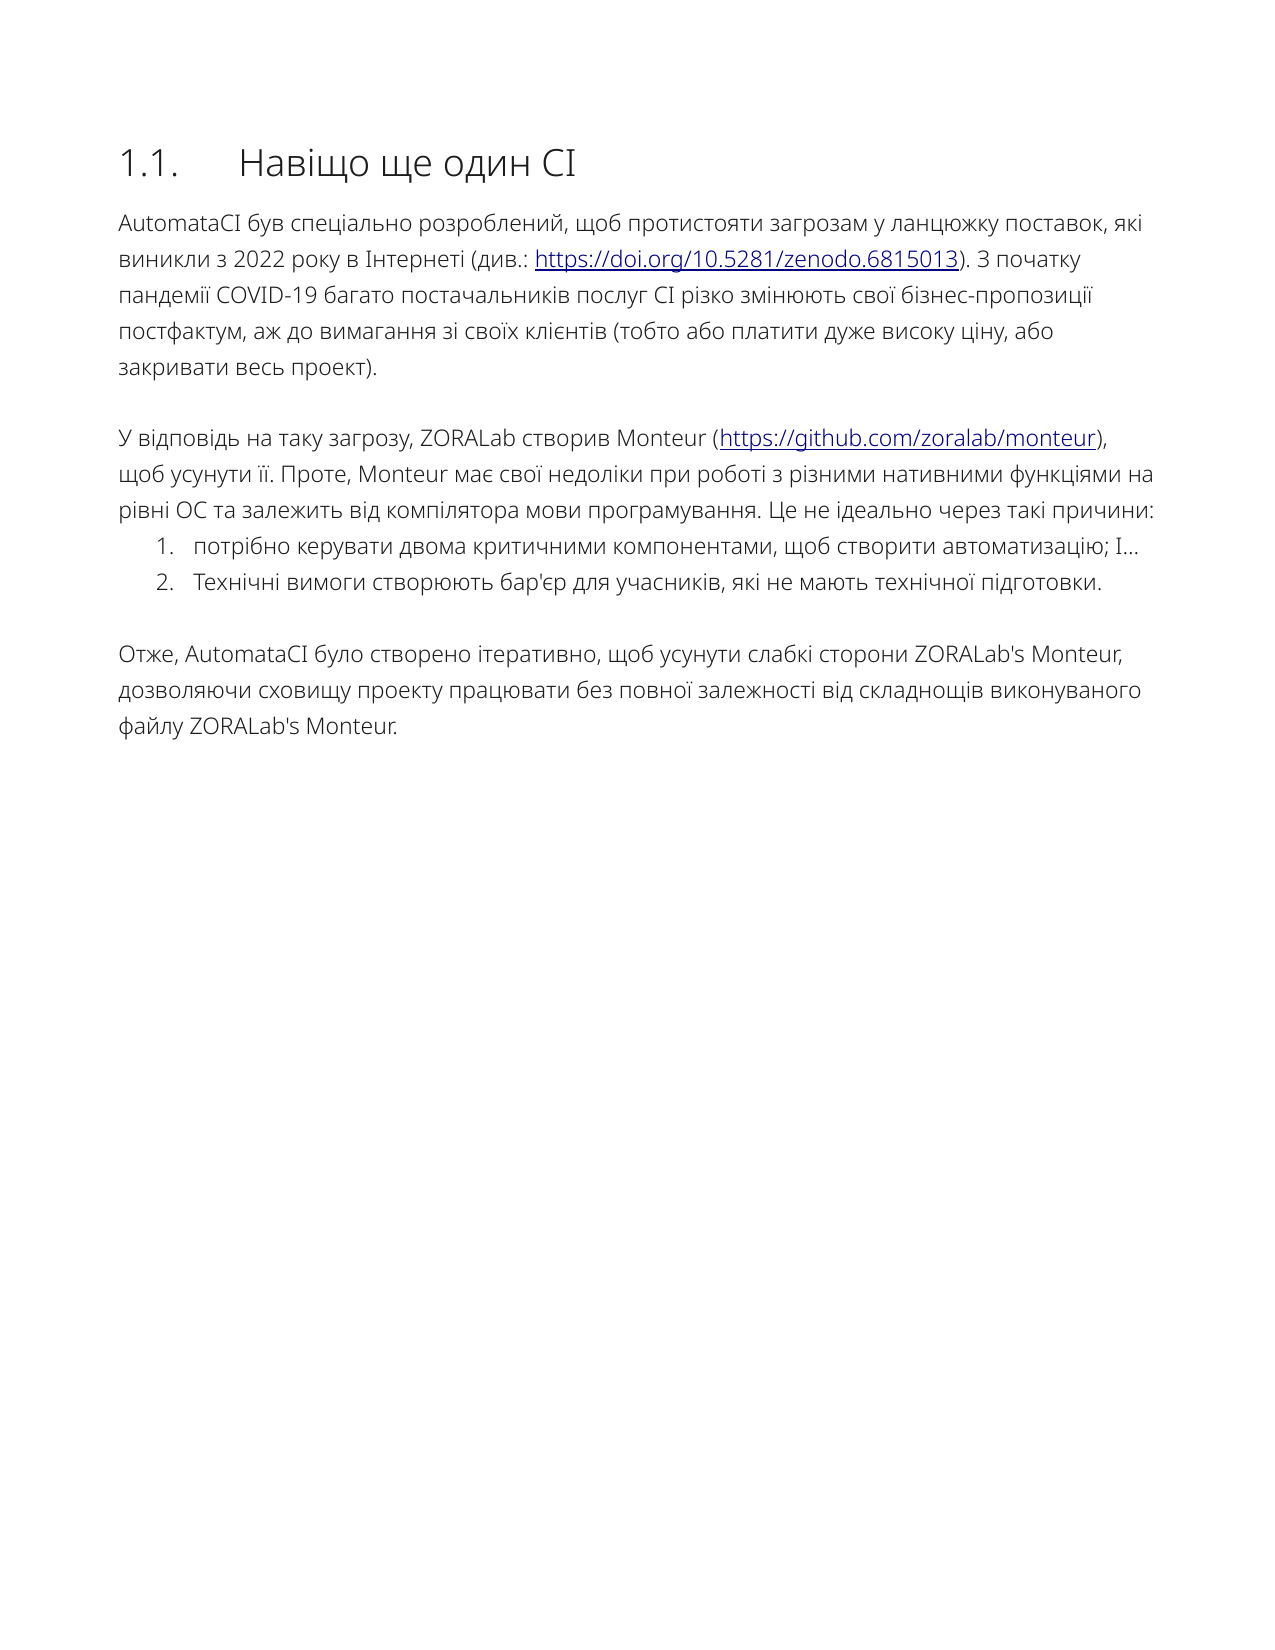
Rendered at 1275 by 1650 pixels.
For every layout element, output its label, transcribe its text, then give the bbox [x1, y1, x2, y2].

text Отже, AutomataCI було створено ітеративно, щоб усунути слабкі сторони ZORALab's Monteur, дозволяючи сховищу проекту працювати без повної залежності від складнощів виконуваного файлу ZORALab's Monteur. [118, 638, 1157, 741]
text У відповідь на таку загрозу, ZORALab створив Monteur (https://github.com/zoralab/monteur), щоб усунути її. Проте, Monteur має свої недоліки при роботі з різними нативними функціями на рівні ОС та залежить від компілятора мови програмування. Це не ідеально через такі причини: [118, 422, 1157, 526]
subtitle Навіщо ще один CI [118, 136, 1157, 187]
list потрібно керувати двома критичними компонентами, щоб створити автоматизацію; І... [156, 530, 1157, 561]
list Технічні вимоги створюють бар'єр для учасників, які не мають технічної підготовки. [156, 566, 1157, 597]
text AutomataCI був спеціально розроблений, щоб протистояти загрозам у ланцюжку поставок, які виникли з 2022 року в Інтернеті (див.: https://doi.org/10.5281/zenodo.6815013). З початку пандемії COVID-19 багато постачальників послуг CI різко змінюють свої бізнес-пропозиції постфактум, аж до вимагання зі своїх клієнтів (тобто або платити дуже високу ціну, або закривати весь проект). [118, 207, 1157, 382]
